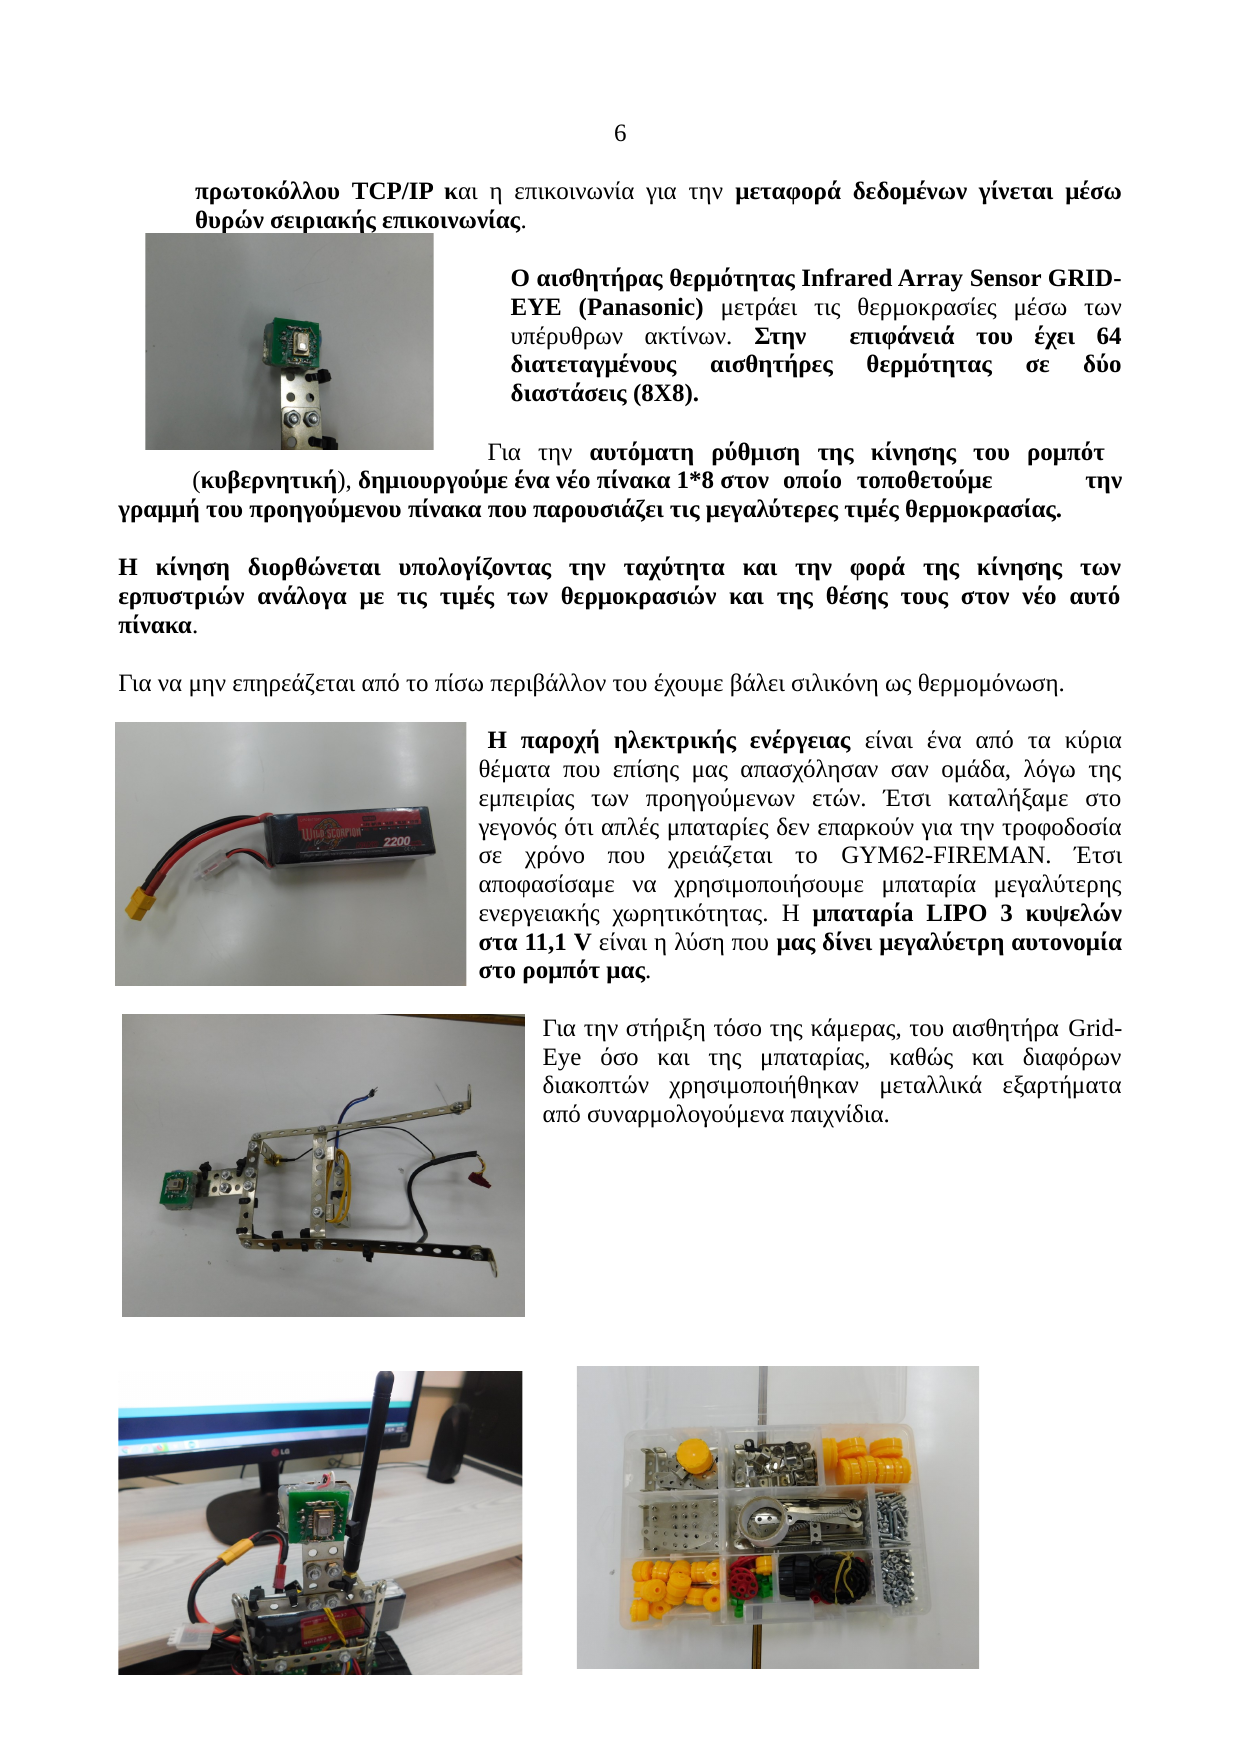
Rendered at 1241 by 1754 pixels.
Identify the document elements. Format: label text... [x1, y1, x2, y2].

picture [115, 722, 467, 986]
text Η κίνηση διορθώνεται υπολογίζοντας την ταχύτητα και την φορά της κίνησης των ερπυστριών ανάλογα με τις τιμές των θερμοκρασιών και της θέσης τους στον νέο αυτό πίνακα. [118, 552, 1122, 638]
text Για την αυτόματη ρύθμιση της κίνησης του ρομπότ (κυβερνητική), δημιουργούμε ένα νέο πίνακα 1*8 στον οποίο τοποθετούμε την γραμμή του προηγούμενου πίνακα που παρουσιάζει τις μεγαλύτερες τιμές θερμοκρασίας. [118, 437, 1122, 523]
picture [122, 1014, 525, 1317]
picture [576, 1366, 980, 1669]
picture [118, 1371, 523, 1675]
text Για να μην επηρεάζεται από το πίσω περιβάλλον του έχουμε βάλει σιλικόνη ως θερμομόνωση. [118, 668, 1122, 697]
title πρωτοκόλλου TCP/IP και η επικοινωνία για την μεταφορά δεδομένων γίνεται μέσω θυρών σειριακής επικοινωνίας. [195, 176, 1122, 234]
picture [145, 233, 434, 450]
text Για την στήριξη τόσο της κάμερας, του αισθητήρα Grid-Eye όσο και της μπαταρίας, καθώς και διαφόρων διακοπτών χρησιμοποιήθηκαν μεταλλικά εξαρτήματα από συναρμολογούμενα παιχνίδια. [118, 1013, 1122, 1128]
text Η παροχή ηλεκτρικής ενέργειας είναι ένα από τα κύρια θέματα που επίσης μας απασχόλησαν σαν ομάδα, λόγω της εμπειρίας των προηγούμενων ετών. Έτσι καταλήξαμε στο γεγονός ότι απλές μπαταρίες δεν επαρκούν για την τροφοδοσία σε χρόνο που χρειάζεται το GYM62-FIREMAN. Έτσι αποφασίσαμε να χρησιμοποιήσουμε μπαταρία μεγαλύτερης ενεργειακής χωρητικότητας. H μπαταρίa LIPO 3 κυψελών στα 11,1 V είναι η λύση που μας δίνει μεγαλύετρη αυτονομία στο ρομπότ μας. [467, 726, 1122, 984]
text Ο αισθητήρας θερμότητας Infrared Array Sensor GRID-EYE (Panasonic) μετράει τις θερμοκρασίες μέσω των υπέρυθρων ακτίνων. Στην επιφάνειά του έχει 64 διατεταγμένους αισθητήρες θερμότητας σε δύο διαστάσεις (8Χ8). [434, 263, 1122, 407]
